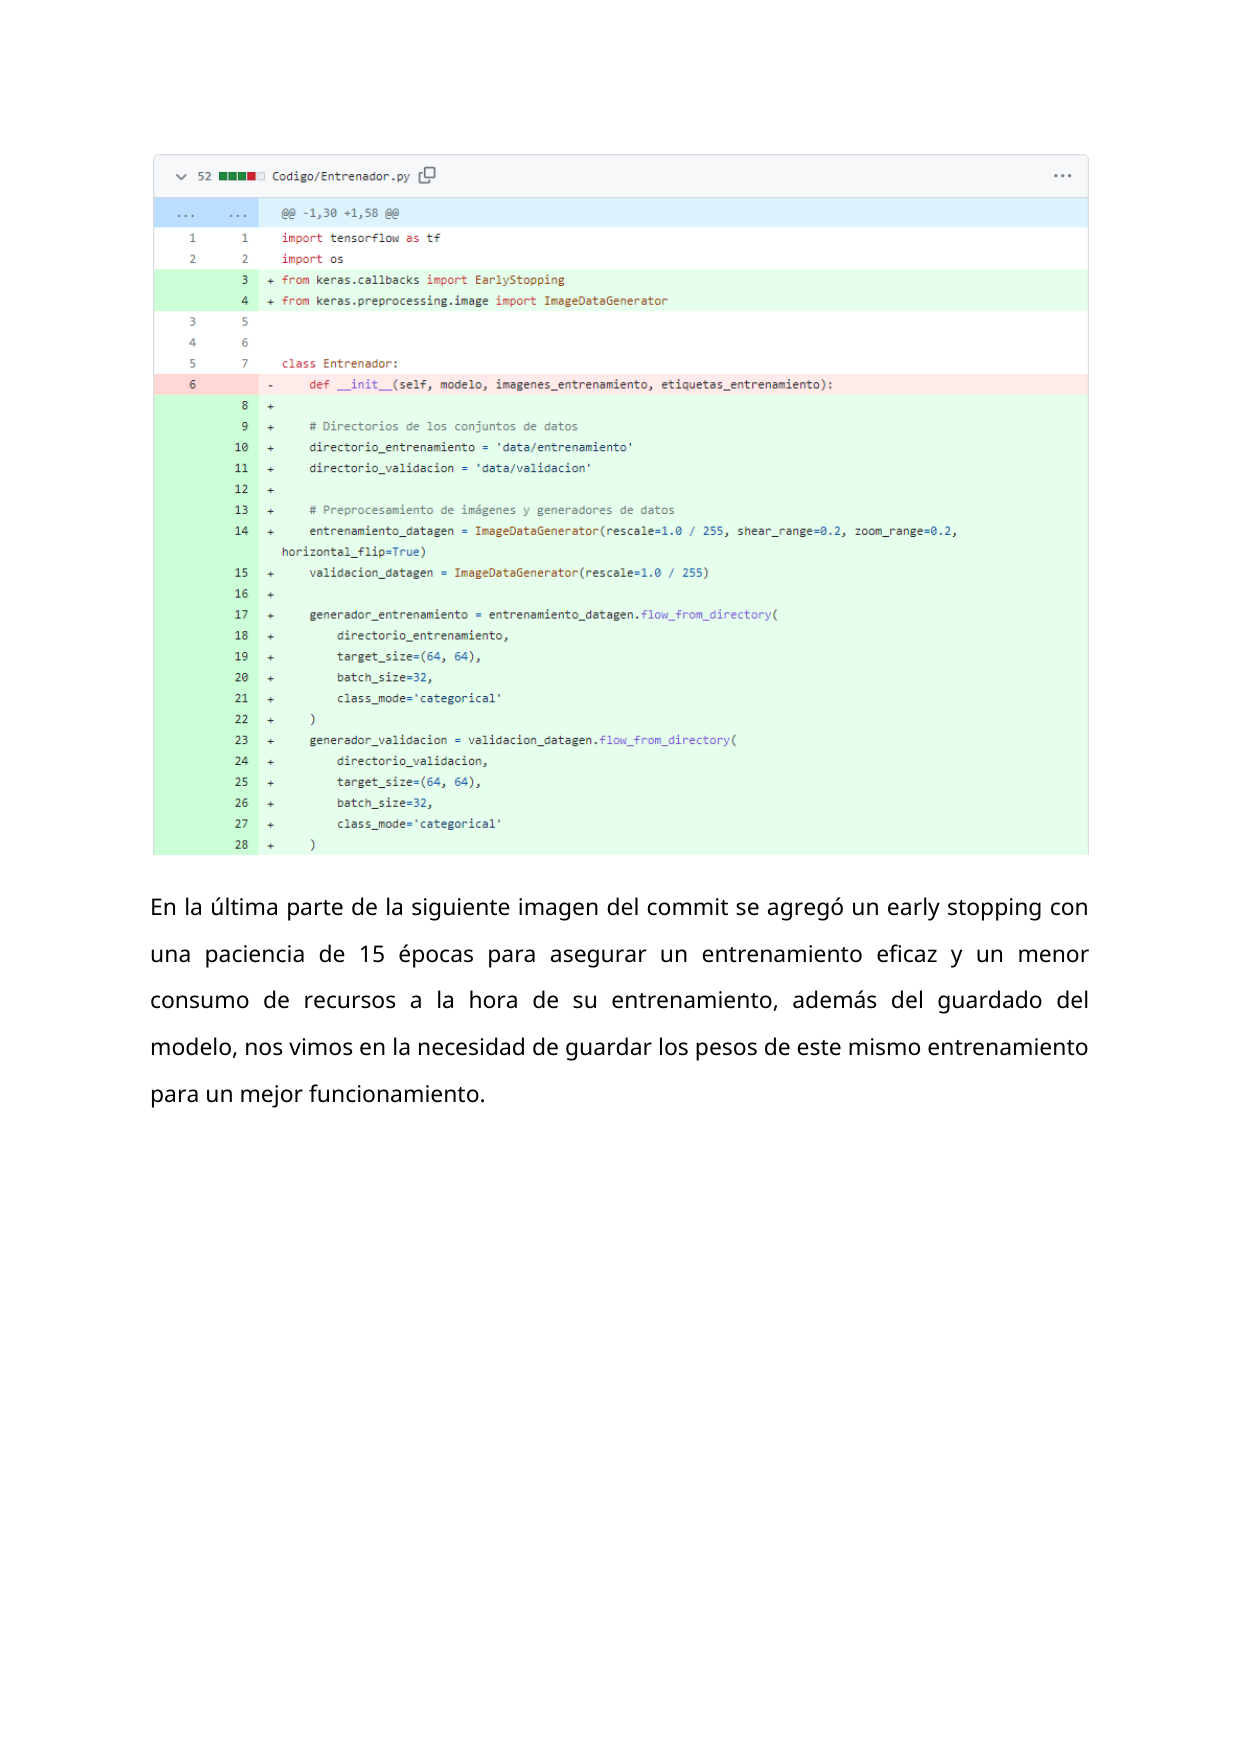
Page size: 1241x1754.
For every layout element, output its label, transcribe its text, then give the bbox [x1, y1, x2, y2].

text En la última parte de la siguiente imagen del commit se agregó un early stopping con una paciencia de 15 épocas para asegurar un entrenamiento eficaz y un menor consumo de recursos a la hora de su entrenamiento, además del guardado del modelo, nos vimos en la necesidad de guardar los pesos de este mismo entrenamiento para un mejor funcionamiento. [150, 891, 1090, 1109]
picture [150, 150, 1091, 855]
